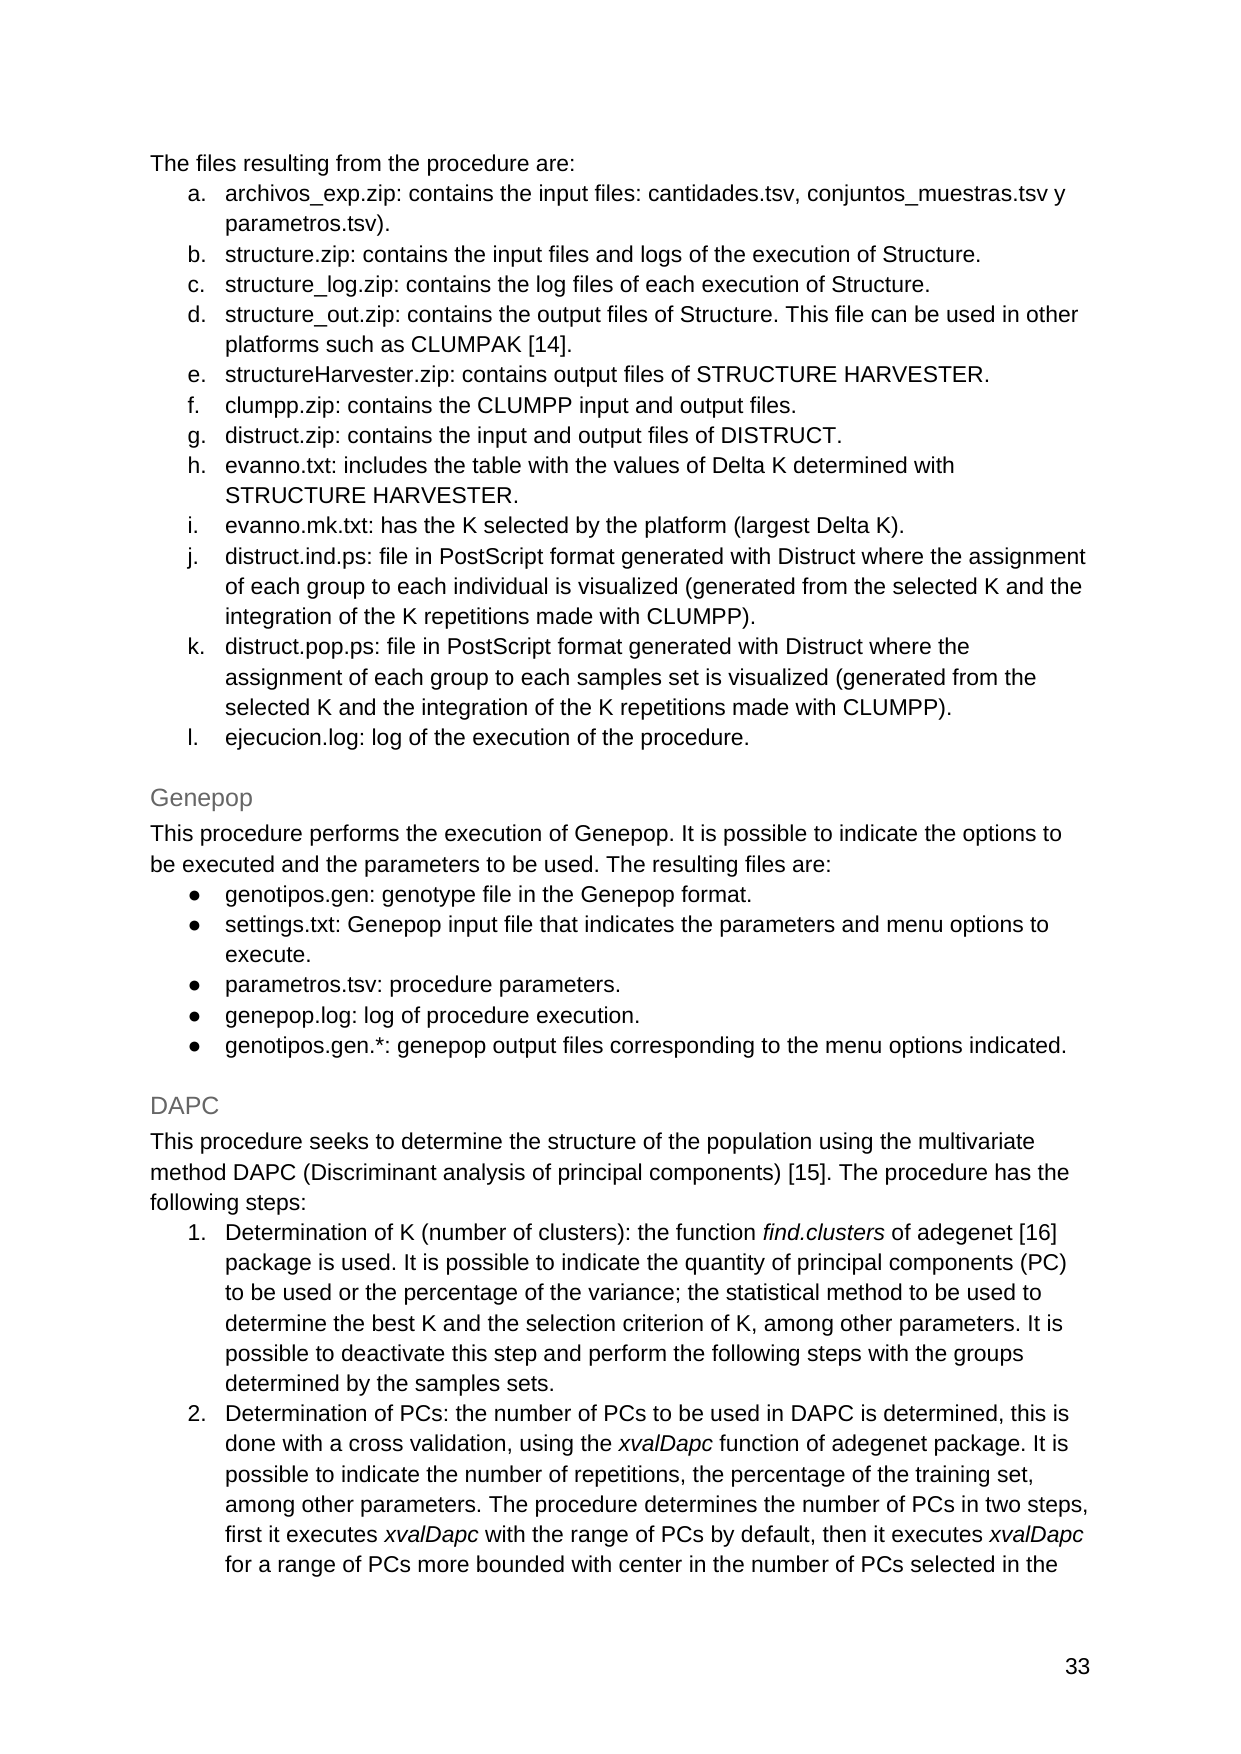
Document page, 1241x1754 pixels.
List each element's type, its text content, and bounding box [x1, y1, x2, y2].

list genotipos.gen: genotype file in the Genepop format. [187, 881, 1090, 907]
list clumpp.zip: contains the CLUMPP input and output files. [187, 392, 1090, 418]
list structureHarvester.zip: contains output files of STRUCTURE HARVESTER. [187, 361, 1090, 388]
list structure_out.zip: contains the output files of Structure. This file can be used in other platforms such as CLUMPAK [14]. [187, 301, 1090, 358]
list distruct.zip: contains the input and output files of DISTRUCT. [187, 422, 1090, 448]
subtitle DAPC [150, 1091, 1090, 1120]
list genotipos.gen.*: genepop output files corresponding to the menu options indicated. [187, 1032, 1090, 1058]
text This procedure seeks to determine the structure of the population using the multivariate method DAPC (Discriminant analysis of principal components) [15]. The procedure has the following steps: [150, 1128, 1090, 1215]
list genepop.log: log of procedure execution. [187, 1002, 1090, 1028]
list parametros.tsv: procedure parameters. [187, 971, 1090, 998]
list distruct.ind.ps: file in PostScript format generated with Distruct where the assignment of each group to each individual is visualized (generated from the selected K and the integration of the K repetitions made with CLUMPP). [187, 543, 1090, 629]
text The files resulting from the procedure are: [150, 150, 1090, 176]
list archivos_exp.zip: contains the input files: cantidades.tsv, conjuntos_muestras.tsv y parametros.tsv). [187, 180, 1090, 237]
list distruct.pop.ps: file in PostScript format generated with Distruct where the assignment of each group to each samples set is visualized (generated from the selected K and the integration of the K repetitions made with CLUMPP). [187, 633, 1090, 720]
list Determination of PCs: the number of PCs to be used in DAPC is determined, this is done with a cross validation, using the xvalDapc function of adegenet package. It is possible to indicate the number of repetitions, the percentage of the training set, among other parameters. The procedure determines the number of PCs in two steps, first it executes xvalDapc with the range of PCs by default, then it executes xvalDapc for a range of PCs more bounded with center in the number of PCs selected in the [187, 1400, 1090, 1578]
list ejecucion.log: log of the execution of the procedure. [187, 724, 1090, 750]
text This procedure performs the execution of Genepop. It is possible to indicate the options to be executed and the parameters to be used. The resulting files are: [150, 820, 1090, 877]
list Determination of K (number of clusters): the function find.clusters of adegenet [16] package is used. It is possible to indicate the quantity of principal components (PC) to be used or the percentage of the variance; the statistical method to be used to determine the best K and the selection criterion of K, among other parameters. It is possible to deactivate this step and perform the following steps with the groups determined by the samples sets. [187, 1219, 1090, 1396]
list settings.txt: Genepop input file that indicates the parameters and menu options to execute. [187, 911, 1090, 968]
list evanno.txt: includes the table with the values of Delta K determined with STRUCTURE HARVESTER. [187, 452, 1090, 509]
list structure_log.zip: contains the log files of each execution of Structure. [187, 271, 1090, 297]
list evanno.mk.txt: has the K selected by the platform (largest Delta K). [187, 512, 1090, 539]
subtitle Genepop [150, 783, 1090, 812]
list structure.zip: contains the input files and logs of the execution of Structure. [187, 241, 1090, 267]
